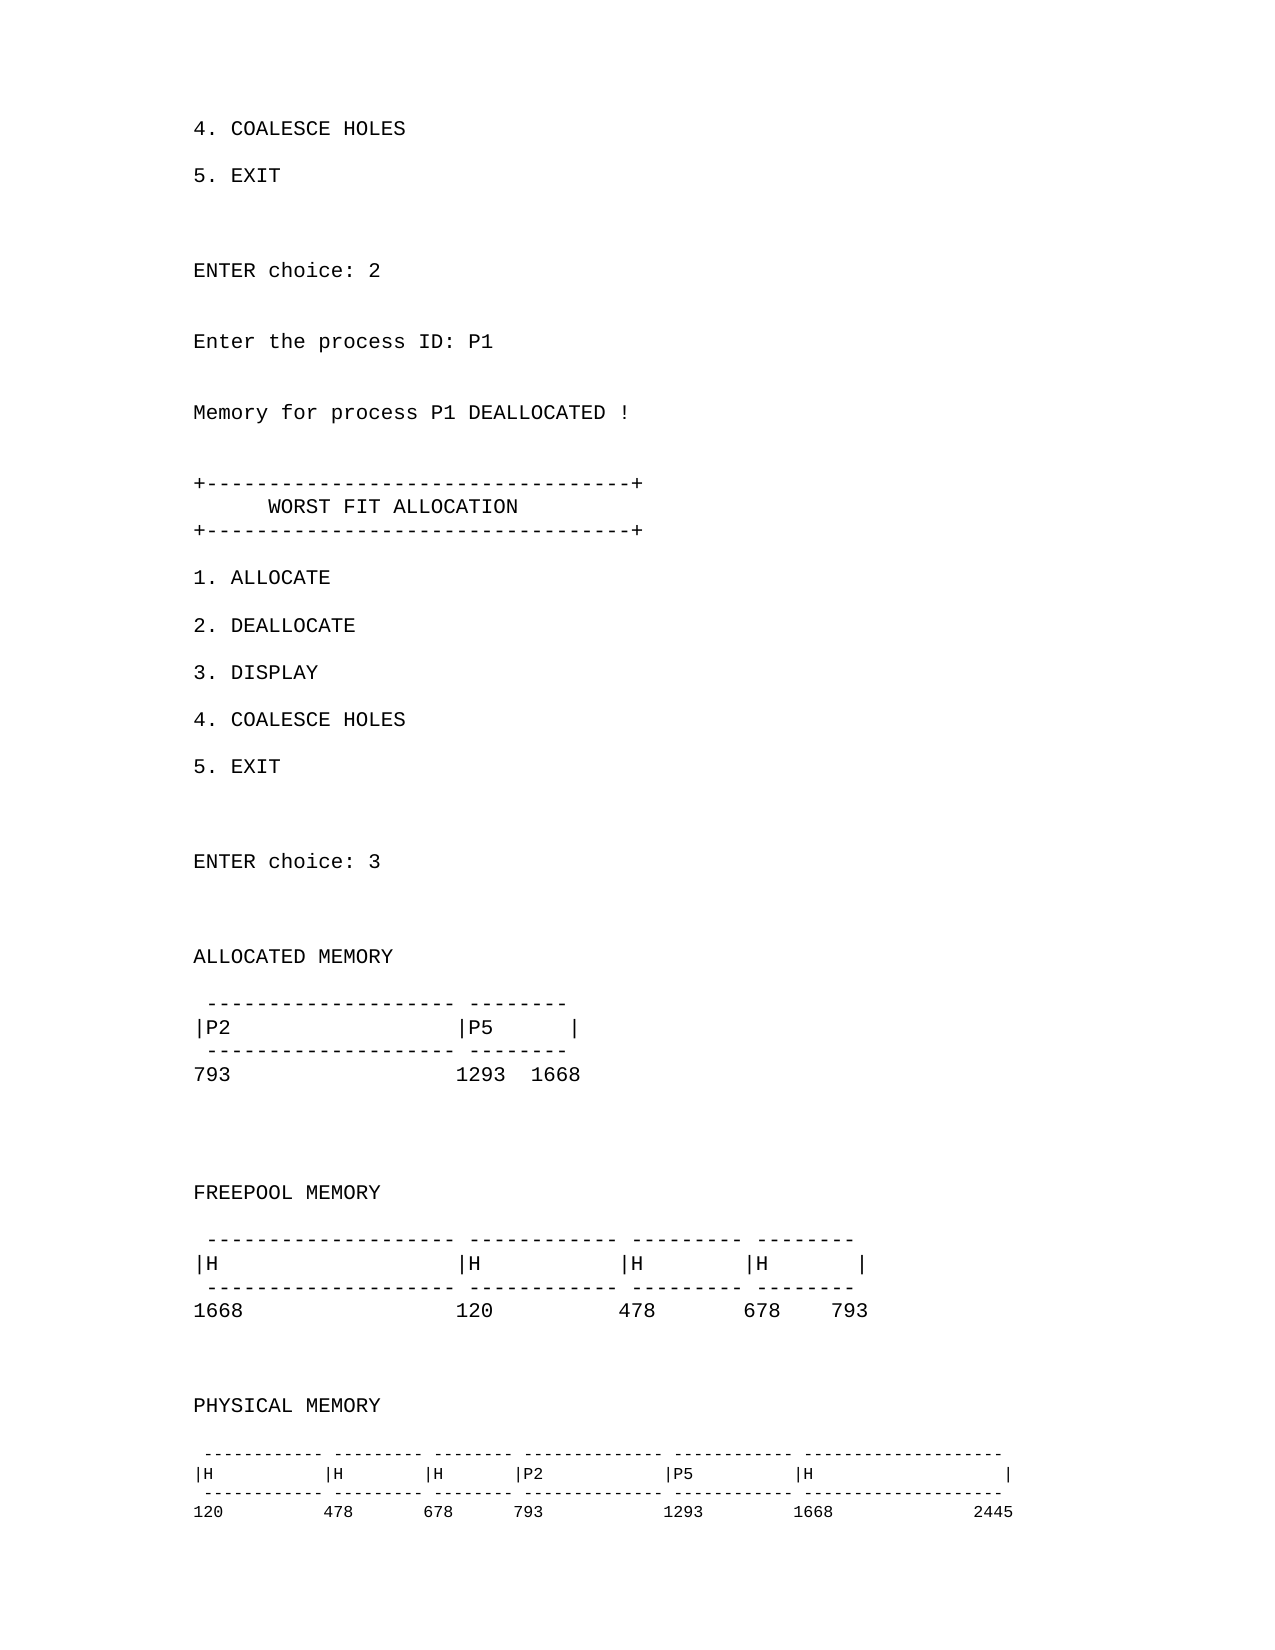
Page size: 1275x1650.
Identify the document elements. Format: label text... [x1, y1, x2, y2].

text |P2 |P5 | [118, 1017, 1157, 1040]
text -------------------- ------------ --------- -------- [118, 1277, 1157, 1300]
text |H |H |H |P2 |P5 |H | [118, 1466, 1157, 1485]
text WORST FIT ALLOCATION [118, 496, 1157, 520]
text 3. DISPLAY [118, 662, 1157, 686]
text +----------------------------------+ [118, 520, 1157, 544]
text 5. EXIT [118, 165, 1157, 189]
text 1668 120 478 678 793 [118, 1300, 1157, 1324]
text Enter the process ID: P1 [118, 331, 1157, 354]
text PHYSICAL MEMORY [118, 1395, 1157, 1419]
text 5. EXIT [118, 757, 1157, 780]
text ------------ --------- -------- -------------- ------------ -------------------- [118, 1442, 1157, 1466]
text -------------------- -------- [118, 993, 1157, 1017]
text FREEPOOL MEMORY [118, 1182, 1157, 1206]
text 1. ALLOCATE [118, 567, 1157, 591]
text +----------------------------------+ [118, 473, 1157, 496]
text |H |H |H |H | [118, 1253, 1157, 1277]
text ENTER choice: 2 [118, 260, 1157, 284]
text 4. COALESCE HOLES [118, 118, 1157, 142]
text ENTER choice: 3 [118, 851, 1157, 875]
text -------------------- -------- [118, 1040, 1157, 1064]
text 4. COALESCE HOLES [118, 709, 1157, 733]
text -------------------- ------------ --------- -------- [118, 1229, 1157, 1253]
text 120 478 678 793 1293 1668 2445 [118, 1504, 1157, 1522]
text 793 1293 1668 [118, 1064, 1157, 1088]
text ------------ --------- -------- -------------- ------------ -------------------- [118, 1485, 1157, 1504]
text ALLOCATED MEMORY [118, 946, 1157, 969]
text 2. DEALLOCATE [118, 615, 1157, 638]
text Memory for process P1 DEALLOCATED ! [118, 402, 1157, 426]
